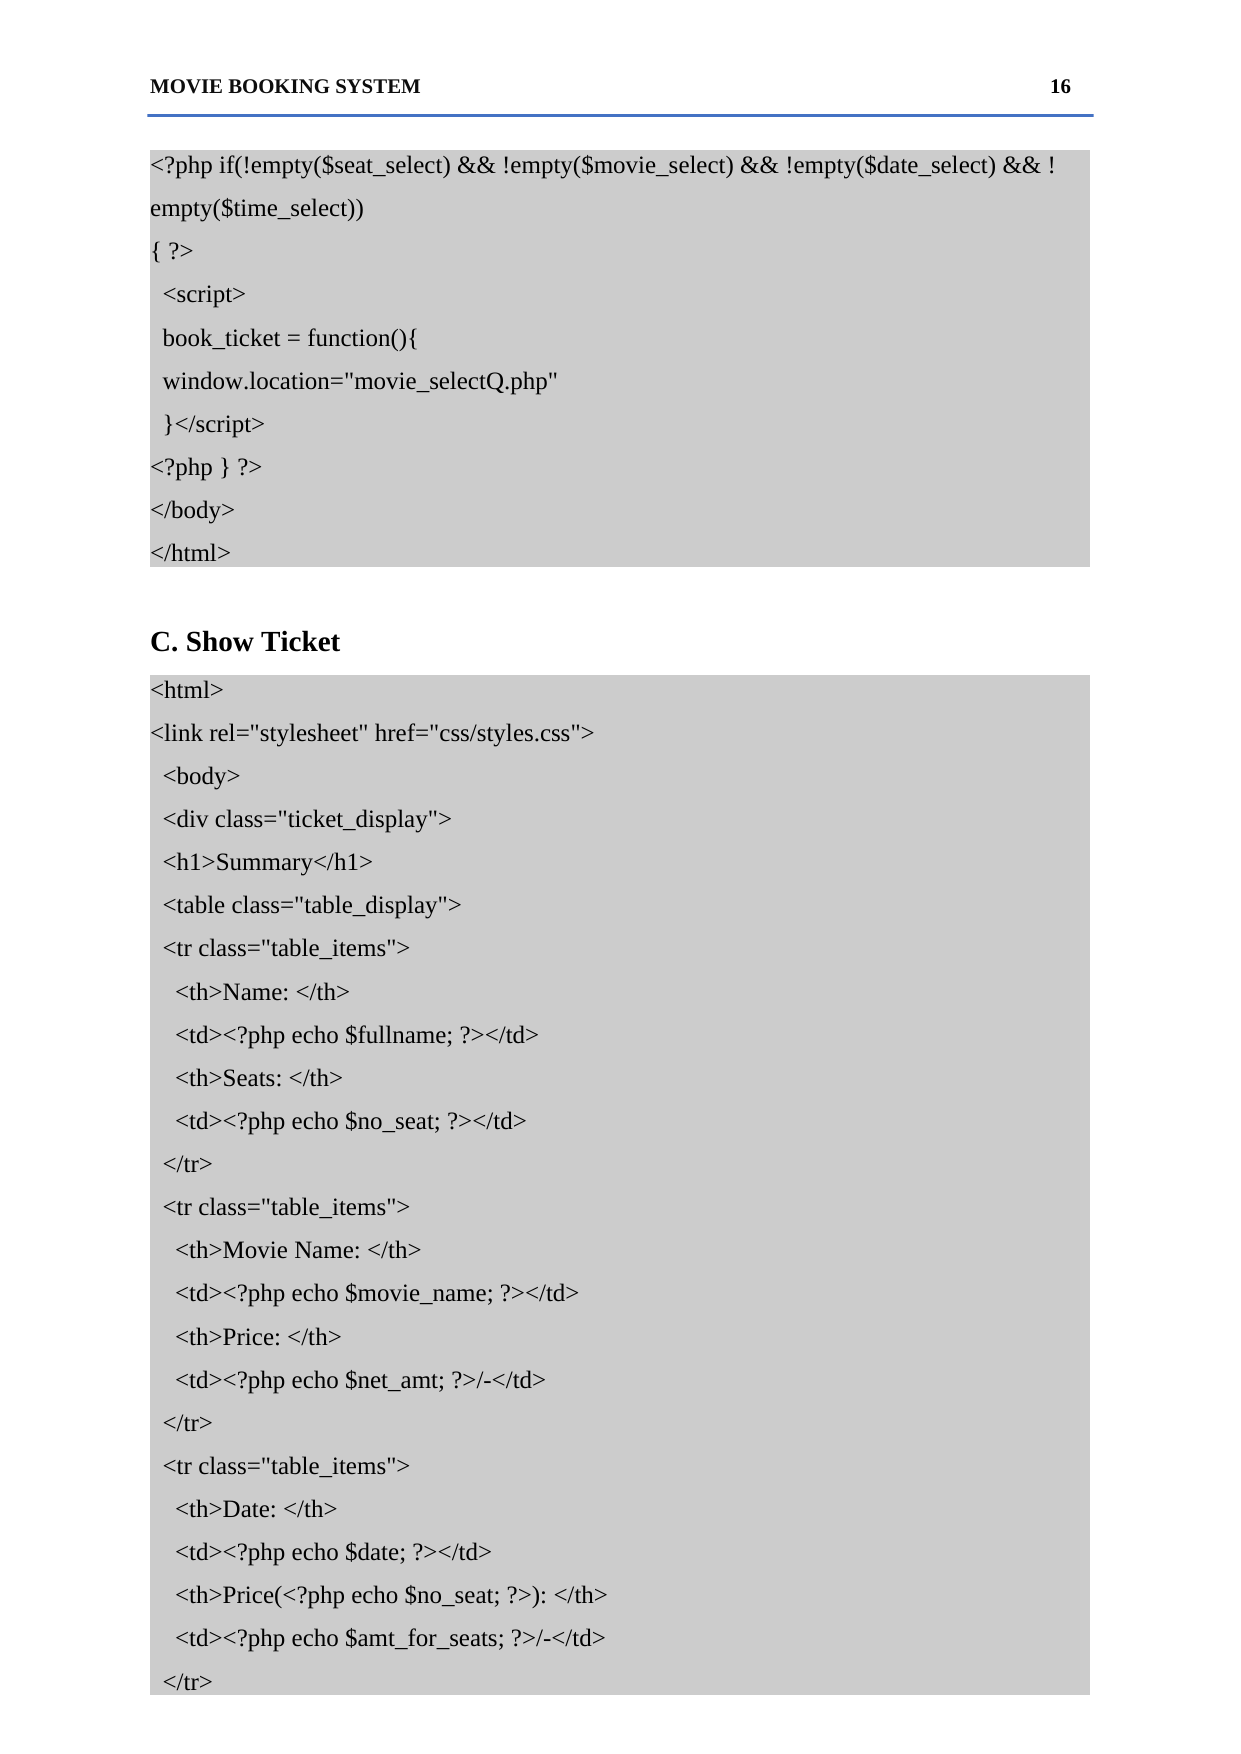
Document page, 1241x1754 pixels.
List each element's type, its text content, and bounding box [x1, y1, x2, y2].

text </html> [150, 538, 1090, 567]
text <td><?php echo $net_amt; ?>/-</td> [150, 1365, 1090, 1393]
text <th>Price(<?php echo $no_seat; ?>): </th> [150, 1580, 1090, 1609]
text <th>Seats: </th> [150, 1063, 1090, 1092]
text <table class="table_display"> [150, 890, 1090, 919]
text { ?> [150, 236, 1090, 265]
text <td><?php echo $movie_name; ?></td> [150, 1278, 1090, 1307]
text <?php if(!empty($seat_select) && !empty($movie_select) && !empty($date_select) && !empty($time_select)) [150, 150, 1090, 222]
text <link rel="stylesheet" href="css/styles.css"> [150, 718, 1090, 747]
text </body> [150, 495, 1090, 524]
text C. Show Ticket [150, 624, 1090, 658]
text <td><?php echo $fullname; ?></td> [150, 1020, 1090, 1048]
text <td><?php echo $no_seat; ?></td> [150, 1106, 1090, 1135]
text <td><?php echo $date; ?></td> [150, 1537, 1090, 1566]
text <?php } ?> [150, 452, 1090, 481]
text </tr> [150, 1667, 1090, 1695]
text <div class="ticket_display"> [150, 804, 1090, 833]
text <script> [150, 279, 1090, 308]
text }</script> [150, 409, 1090, 438]
text </tr> [150, 1408, 1090, 1437]
text <td><?php echo $amt_for_seats; ?>/-</td> [150, 1623, 1090, 1652]
text <tr class="table_items"> [150, 1192, 1090, 1221]
text window.location="movie_selectQ.php" [150, 366, 1090, 394]
text <body> [150, 761, 1090, 790]
text book_ticket = function(){ [150, 323, 1090, 351]
text <tr class="table_items"> [150, 1451, 1090, 1480]
text <th>Name: </th> [150, 977, 1090, 1005]
text <th>Price: </th> [150, 1322, 1090, 1350]
text <tr class="table_items"> [150, 933, 1090, 962]
text <h1>Summary</h1> [150, 847, 1090, 876]
text <th>Movie Name: </th> [150, 1235, 1090, 1264]
text <th>Date: </th> [150, 1494, 1090, 1523]
text </tr> [150, 1149, 1090, 1178]
text <html> [150, 675, 1090, 703]
